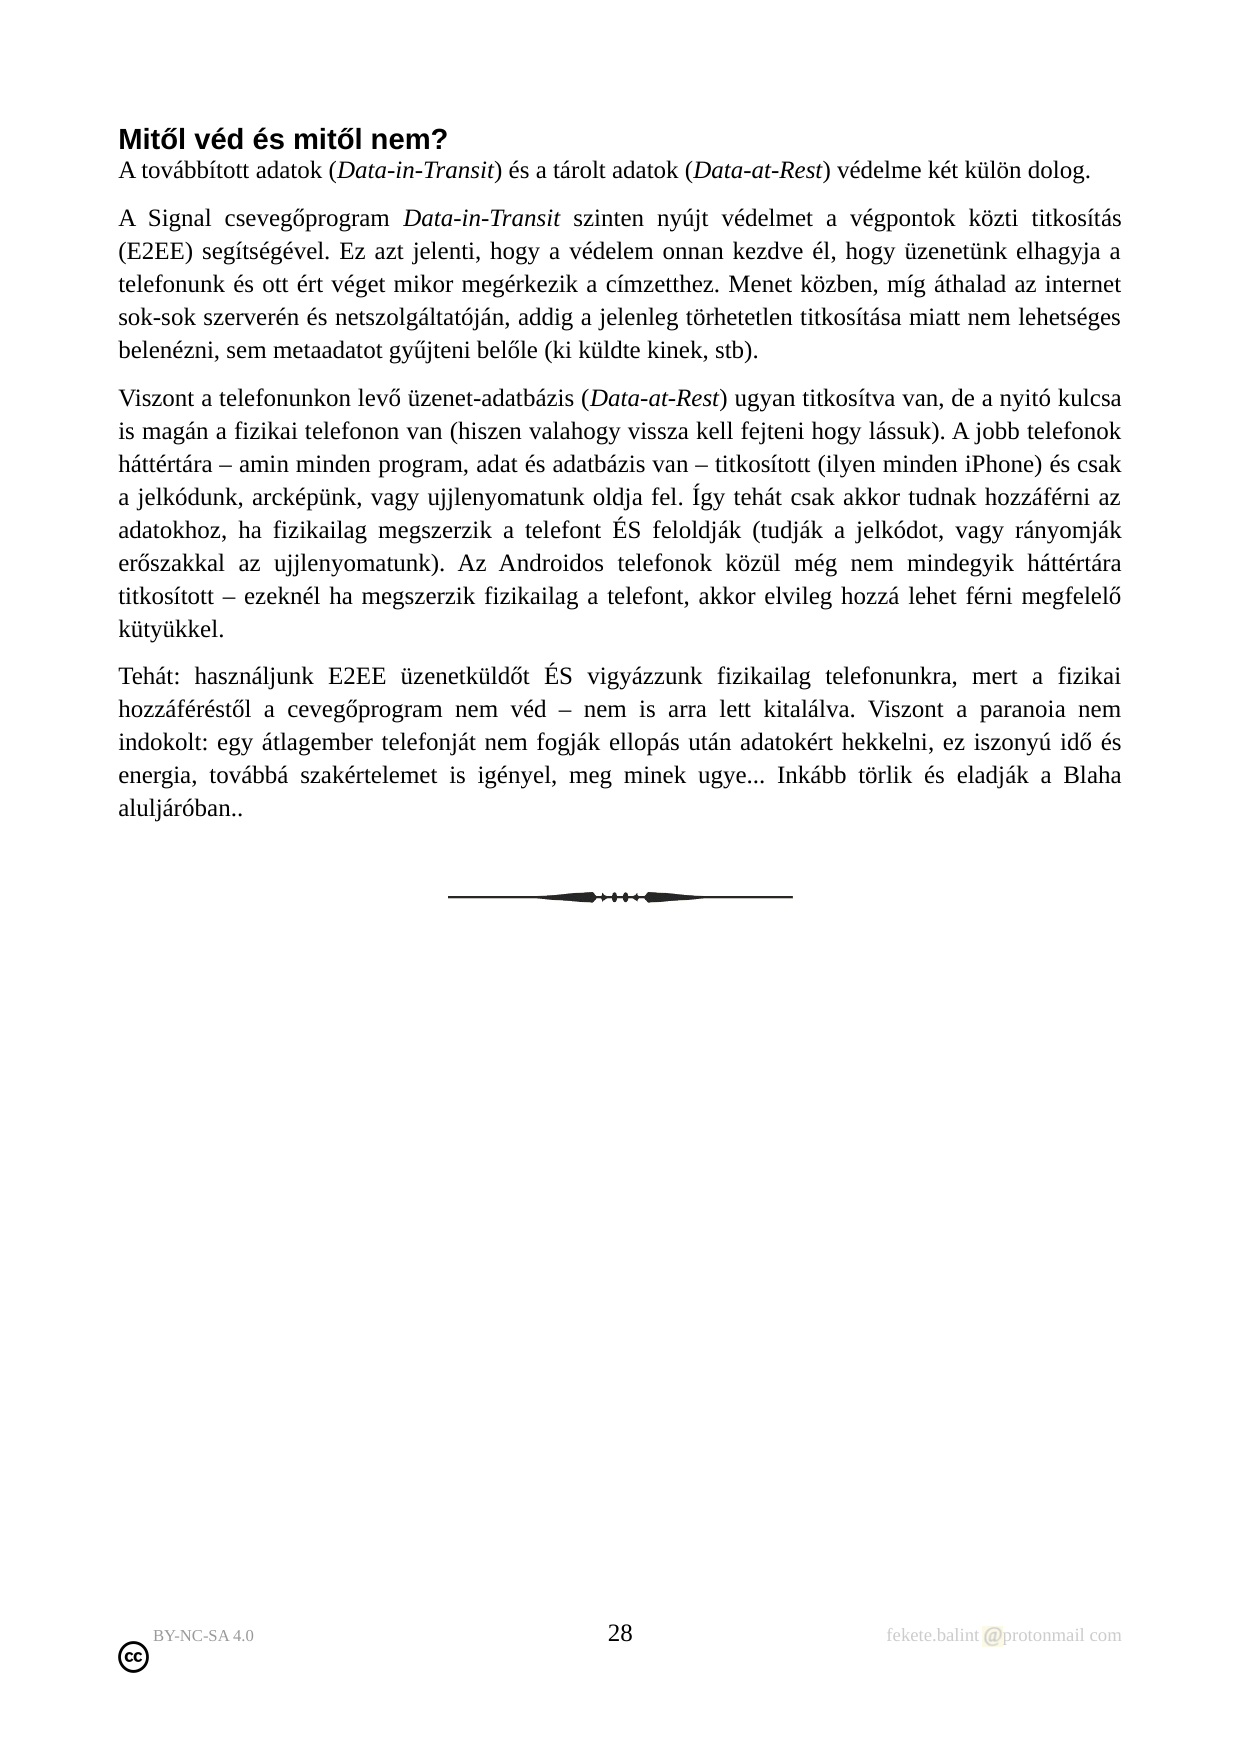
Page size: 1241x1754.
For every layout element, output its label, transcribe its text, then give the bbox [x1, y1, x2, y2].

text Viszont a telefonunkon levő üzenet-adatbázis (Data-at-Rest) ugyan titkosítva van, de a nyitó kulcsa is magán a fizikai telefonon van (hiszen valahogy vissza kell fejteni hogy lássuk). A jobb telefonok háttértára – amin minden program, adat és adatbázis van – titkosított (ilyen minden iPhone) és csak a jelkódunk, arcképünk, vagy ujjlenyomatunk oldja fel. Így tehát csak akkor tudnak hozzáférni az adatokhoz, ha fizikailag megszerzik a telefont ÉS feloldják (tudják a jelkódot, vagy rányomják erőszakkal az ujjlenyomatunk). Az Androidos telefonok közül még nem mindegyik háttértára titkosított – ezeknél ha megszerzik fizikailag a telefont, akkor elvileg hozzá lehet férni megfelelő kütyükkel. [118, 383, 1122, 643]
picture [982, 1626, 1003, 1647]
picture [446, 888, 795, 905]
text A továbbított adatok (Data-in-Transit) és a tárolt adatok (Data-at-Rest) védelme két külön dolog. [118, 155, 1122, 184]
text A Signal csevegőprogram Data-in-Transit szinten nyújt védelmet a végpontok közti titkosítás (E2EE) segítségével. Ez azt jelenti, hogy a védelem onnan kezdve él, hogy üzenetünk elhagyja a telefonunk és ott ért véget mikor megérkezik a címzetthez. Menet közben, míg áthalad az internet sok-sok szerverén és netszolgáltatóján, addig a jelenleg törhetetlen titkosítása miatt nem lehetséges belenézni, sem metaadatot gyűjteni belőle (ki küldte kinek, stb). [118, 203, 1122, 364]
text Tehát: használjunk E2EE üzenetküldőt ÉS vigyázzunk fizikailag telefonunkra, mert a fizikai hozzáféréstől a cevegőprogram nem véd – nem is arra lett kitalálva. Viszont a paranoia nem indokolt: egy átlagember telefonját nem fogják ellopás után adatokért hekkelni, ez iszonyú idő és energia, továbbá szakértelemet is igényel, meg minek ugye... Inkább törlik és eladják a Blaha aluljáróban.. [118, 661, 1122, 822]
picture [118, 1641, 149, 1673]
subtitle Mitől véd és mitől nem? [118, 122, 1122, 155]
